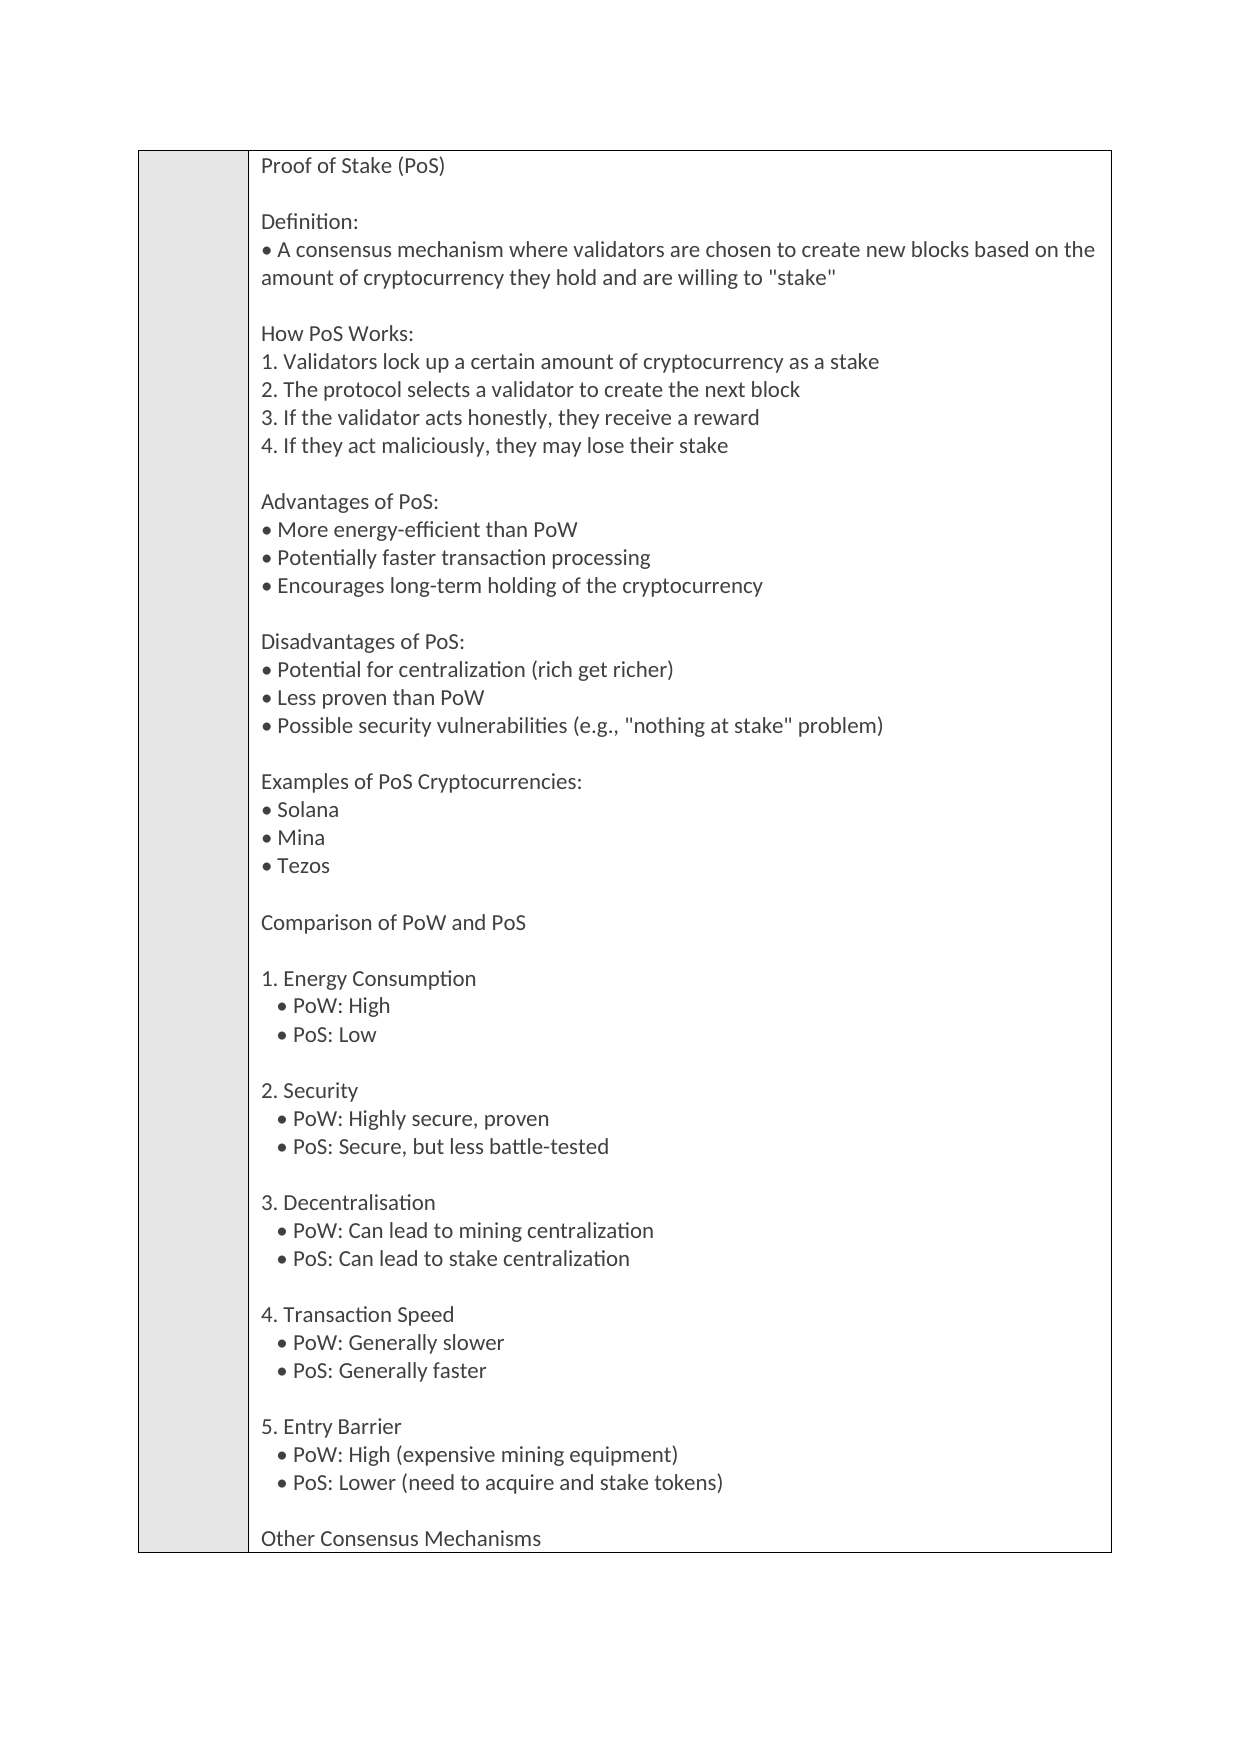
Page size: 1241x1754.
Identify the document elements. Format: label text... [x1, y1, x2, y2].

table_cell Proof of Stake (PoS) Definition: • A consensus mechanism where validators are chosen to create new blocks based on the amount of cryptocurrency they hold and are willing to "stake" How PoS Works: 1. Validators lock up a certain amount of cryptocurrency as a stake 2. The protocol selects a validator to create the next block 3. If the validator acts honestly, they receive a reward 4. If they act maliciously, they may lose their stake Advantages of PoS: • More energy-efficient than PoW • Potentially faster transaction processing • Encourages long-term holding of the cryptocurrency Disadvantages of PoS: • Potential for centralization (rich get richer) • Less proven than PoW • Possible security vulnerabilities (e.g., "nothing at stake" problem) Examples of PoS Cryptocurrencies: • Solana • Mina • Tezos Comparison of PoW and PoS 1. Energy Consumption • PoW: High • PoS: Low 2. Security • PoW: Highly secure, proven • PoS: Secure, but less battle-tested 3. Decentralisation • PoW: Can lead to mining centralization • PoS: Can lead to stake centralization 4. Transaction Speed • PoW: Generally slower • PoS: Generally faster 5. Entry Barrier • PoW: High (expensive mining equipment) • PoS: Lower (need to acquire and stake tokens) Other Consensus Mechanisms [249, 151, 1111, 1552]
table_cell [139, 151, 248, 1552]
